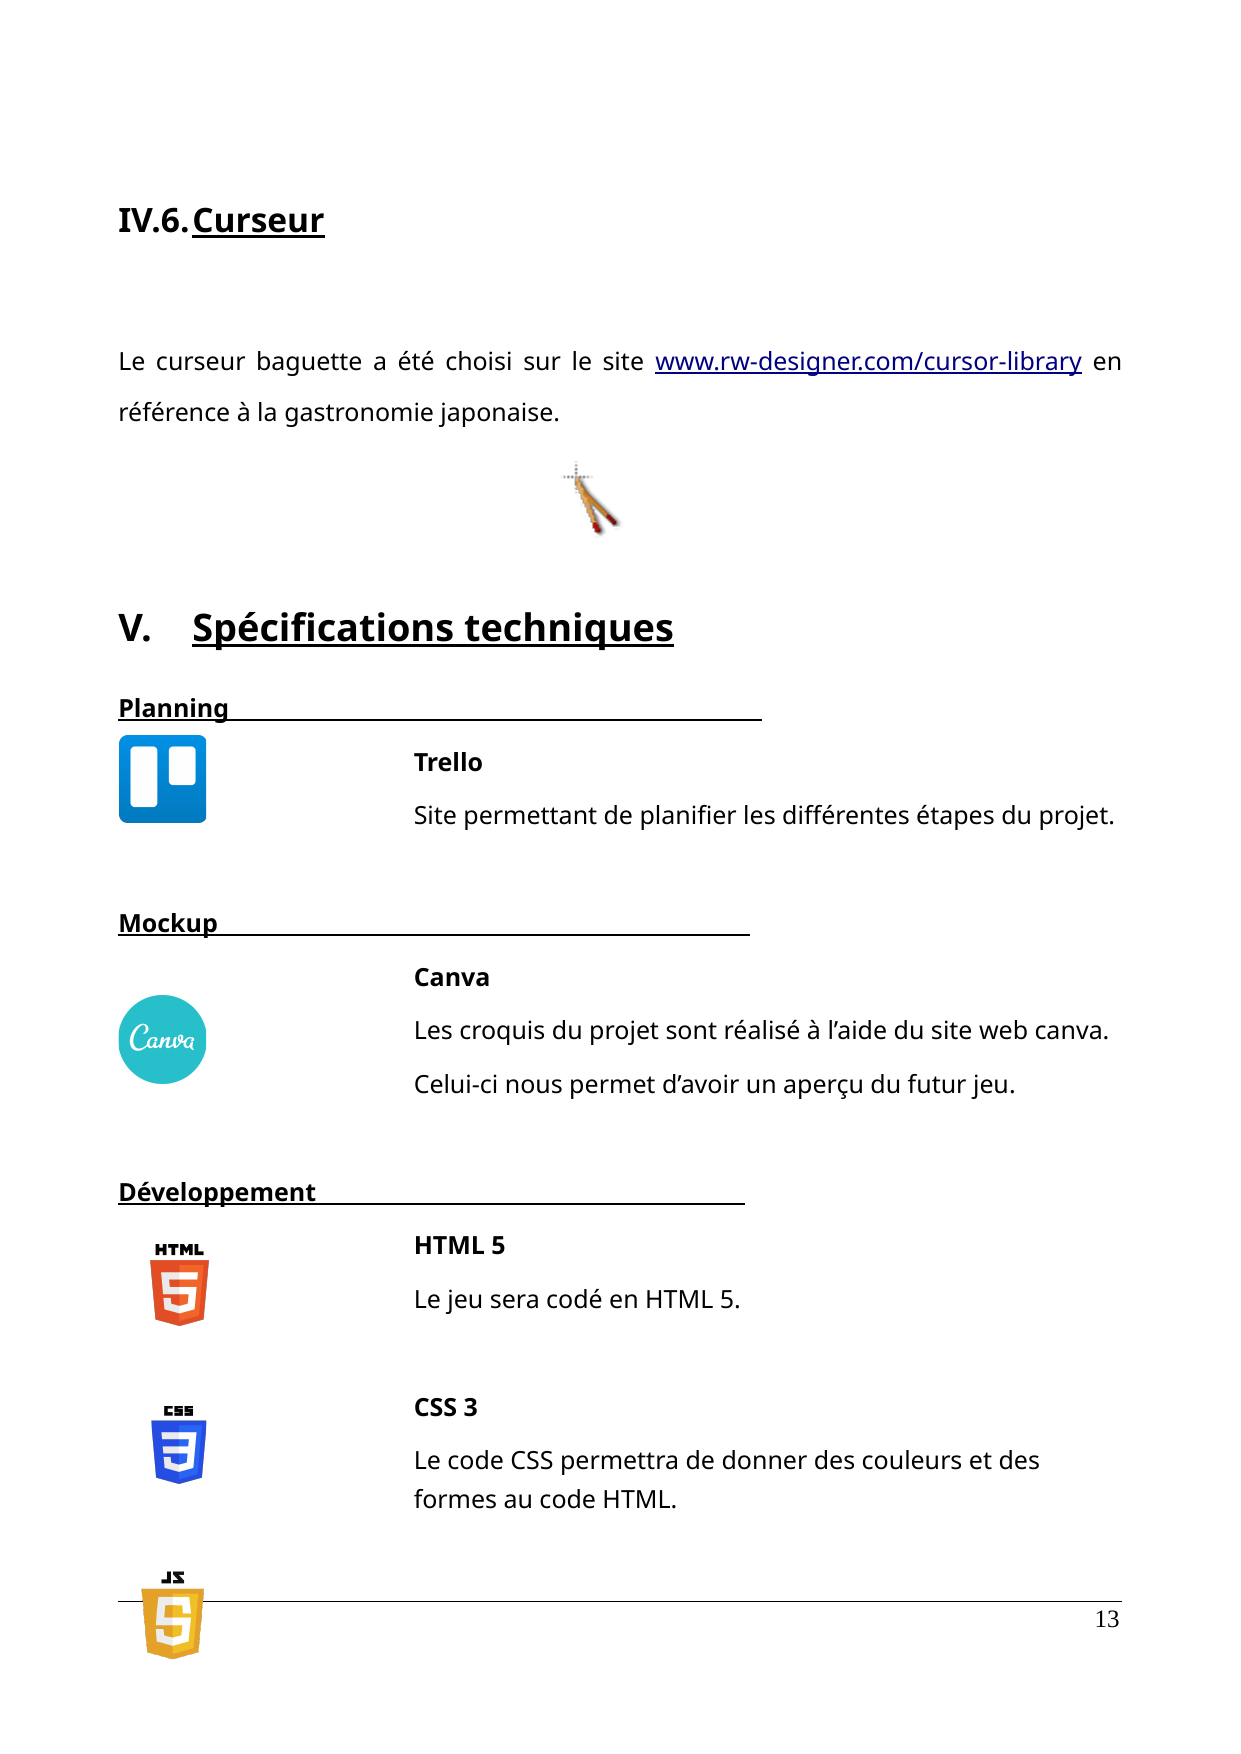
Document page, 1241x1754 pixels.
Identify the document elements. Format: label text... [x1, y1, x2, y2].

text Le jeu sera codé en HTML 5. [221, 1282, 1122, 1316]
text Planning [118, 690, 1122, 724]
text Site permettant de planifier les différentes étapes du projet. [118, 798, 1122, 832]
subtitle Curseur [118, 197, 1122, 242]
picture [121, 1563, 224, 1667]
text Canva [118, 959, 1122, 993]
text Celui-ci nous permet d’avoir un aperçu du futur jeu. [118, 1067, 1122, 1101]
picture [118, 995, 207, 1084]
text Les croquis du projet sont réalisé à l’aide du site web canva. [207, 1013, 1122, 1047]
text CSS 3 [118, 1389, 1122, 1423]
picture [138, 1244, 221, 1326]
picture [151, 1406, 207, 1484]
picture [560, 461, 653, 554]
subtitle Spécifications techniques [118, 600, 1122, 652]
text Le code CSS permettra de donner des couleurs et des formes au code HTML. [118, 1443, 1122, 1516]
text Le curseur baguette a été choisi sur le site www.rw-designer.com/cursor-library en référence à la gastronomie japonaise. [118, 343, 1122, 428]
text Mockup [118, 905, 1122, 939]
text Développement [118, 1174, 1122, 1208]
picture [119, 735, 207, 823]
text Trello [207, 744, 1122, 778]
text HTML 5 [118, 1228, 1122, 1262]
text [118, 1282, 138, 1316]
